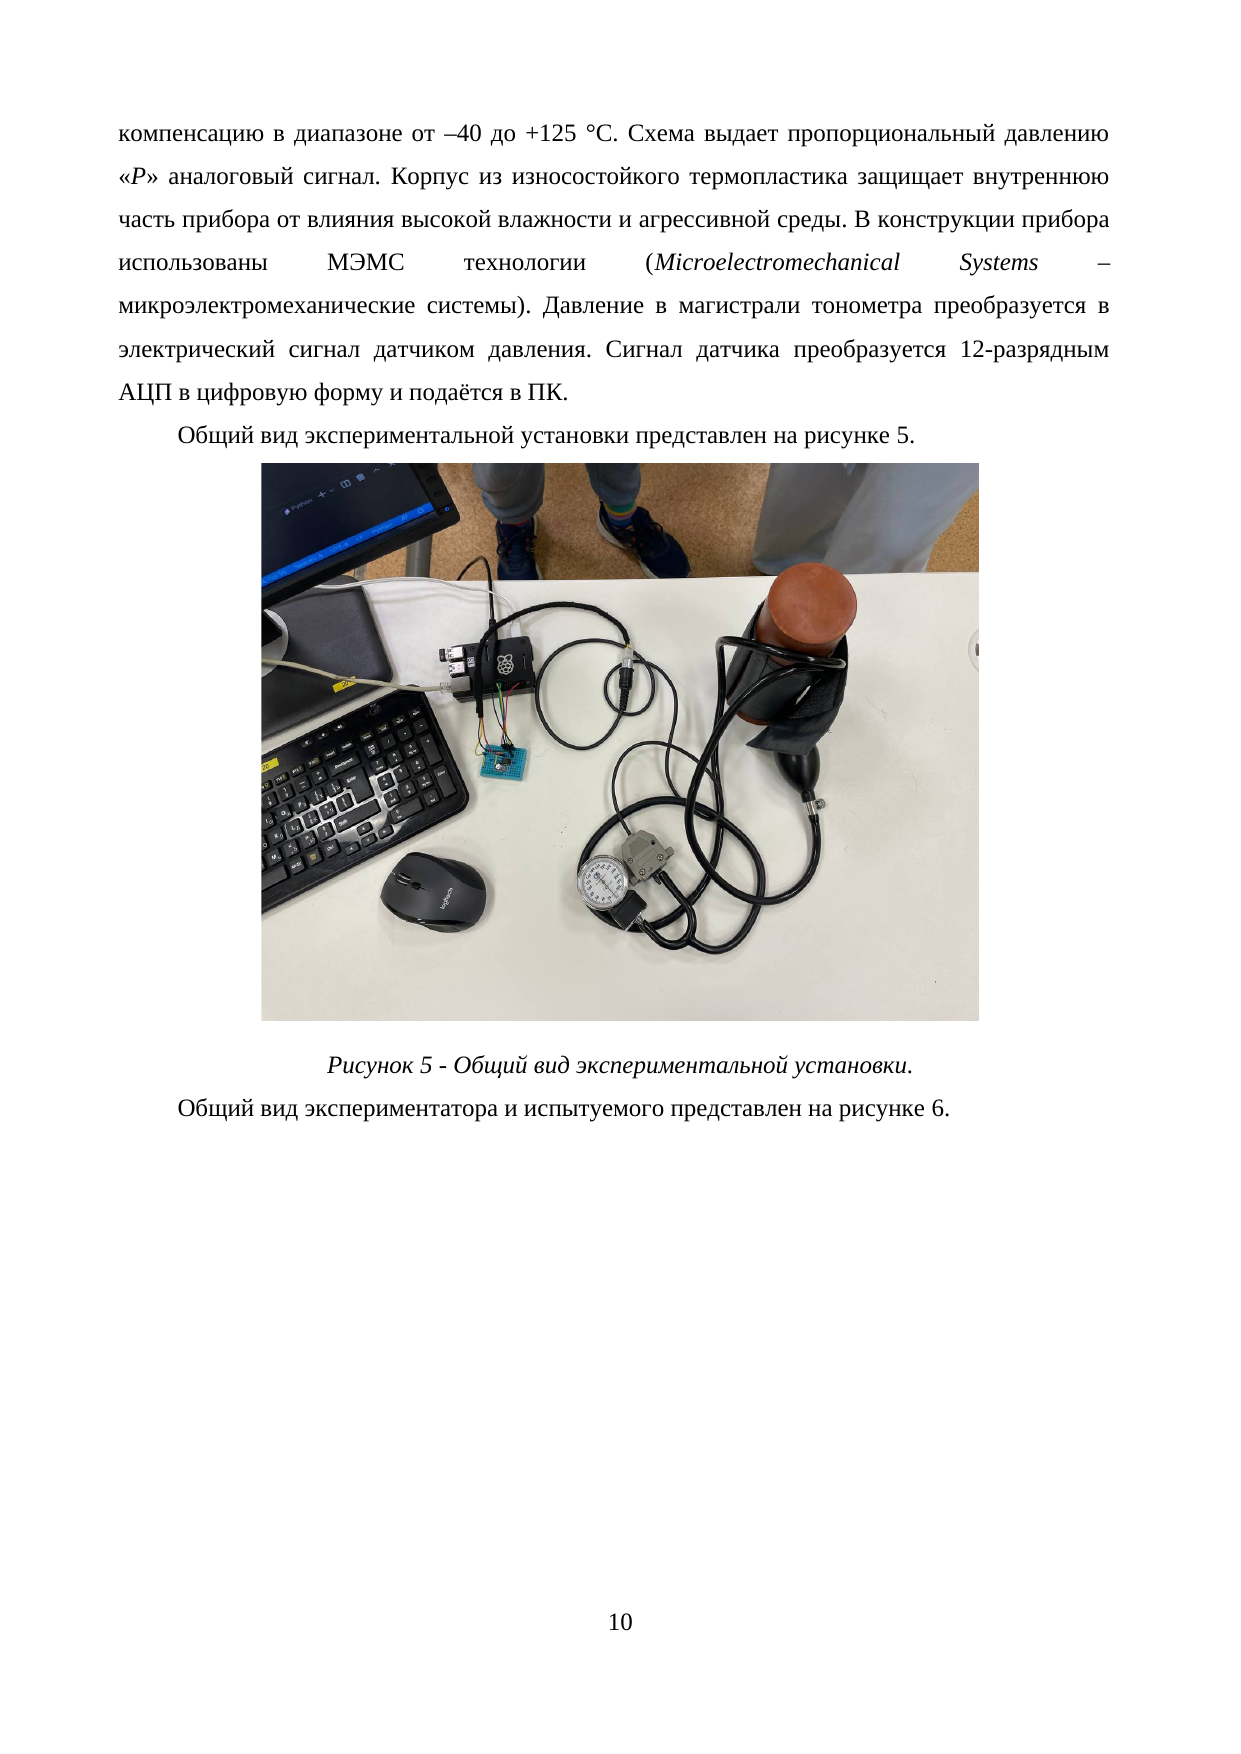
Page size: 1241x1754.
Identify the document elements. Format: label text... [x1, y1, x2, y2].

text Рисунок 5 - Общий вид экспериментальной установки. [118, 463, 1122, 1078]
text Общий вид экспериментатора и испытуемого представлен на рисунке 6. [118, 1093, 1110, 1122]
text компенсацию в диапазоне от –40 до +125 °C. Схема выдает пропорциональный давлению «Р» аналоговый сигнал. Корпус из износостойкого термопластика защищает внутреннюю часть прибора от влияния высокой влажности и агрессивной среды. В конструкции прибора использованы МЭМС технологии (Microelectromechanical Systems – микроэлектромеханические системы). Давление в магистрали тонометра преобразуется в электрический сигнал датчиком давления. Сигнал датчика преобразуется 12-разрядным АЦП в цифровую форму и подаётся в ПК. [118, 118, 1110, 406]
text Общий вид экспериментальной установки представлен на рисунке 5. [118, 420, 1110, 449]
picture [261, 463, 979, 1021]
